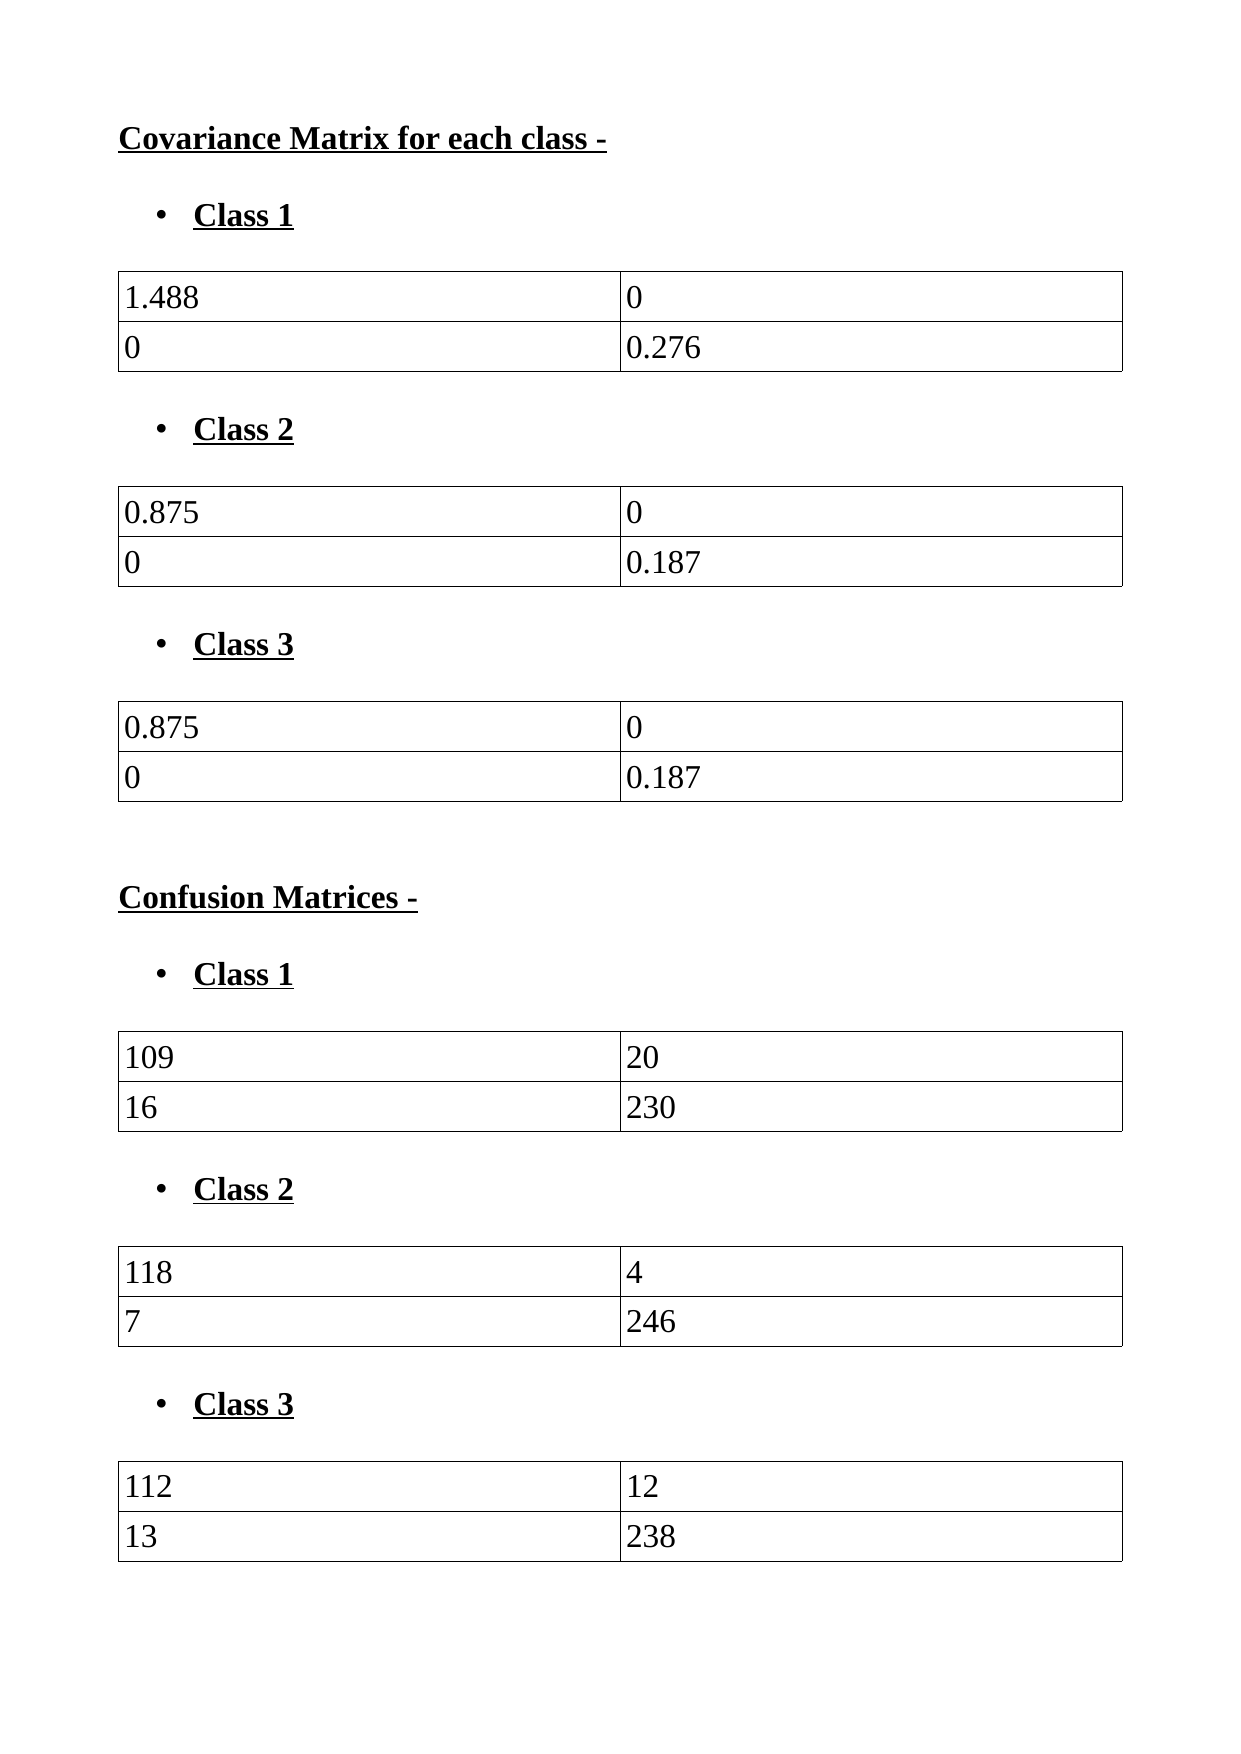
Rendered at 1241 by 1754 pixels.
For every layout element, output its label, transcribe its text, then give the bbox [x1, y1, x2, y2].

table_header 0 [621, 487, 1122, 536]
text Covariance Matrix for each class - [118, 118, 1122, 156]
table_cell 246 [621, 1297, 1122, 1346]
table_header 109 [119, 1032, 620, 1081]
table_header 0 [621, 272, 1122, 321]
table_cell 0 [119, 537, 620, 586]
table_cell 13 [119, 1512, 620, 1561]
table_cell 0 [119, 322, 620, 371]
table_cell 16 [119, 1082, 620, 1131]
table_header 0.875 [119, 487, 620, 536]
list Class 2 [156, 410, 1122, 448]
table_cell 0.187 [621, 537, 1122, 586]
table_header 0 [621, 702, 1122, 751]
table_cell 238 [621, 1512, 1122, 1561]
list Class 2 [156, 1169, 1122, 1208]
table_header 112 [119, 1462, 620, 1511]
table_cell 0.187 [621, 752, 1122, 801]
list Class 1 [156, 954, 1122, 993]
table_cell 0.276 [621, 322, 1122, 371]
table_header 1.488 [119, 272, 620, 321]
table_cell 0 [119, 752, 620, 801]
table_header 20 [621, 1032, 1122, 1081]
table_header 0.875 [119, 702, 620, 751]
list Class 3 [156, 624, 1122, 663]
table_header 118 [119, 1247, 620, 1296]
table_header 12 [621, 1462, 1122, 1511]
table_cell 7 [119, 1297, 620, 1346]
table_cell 230 [621, 1082, 1122, 1131]
list Class 3 [156, 1384, 1122, 1423]
list Class 1 [156, 195, 1122, 233]
text Confusion Matrices - [118, 878, 1122, 916]
table_header 4 [621, 1247, 1122, 1296]
